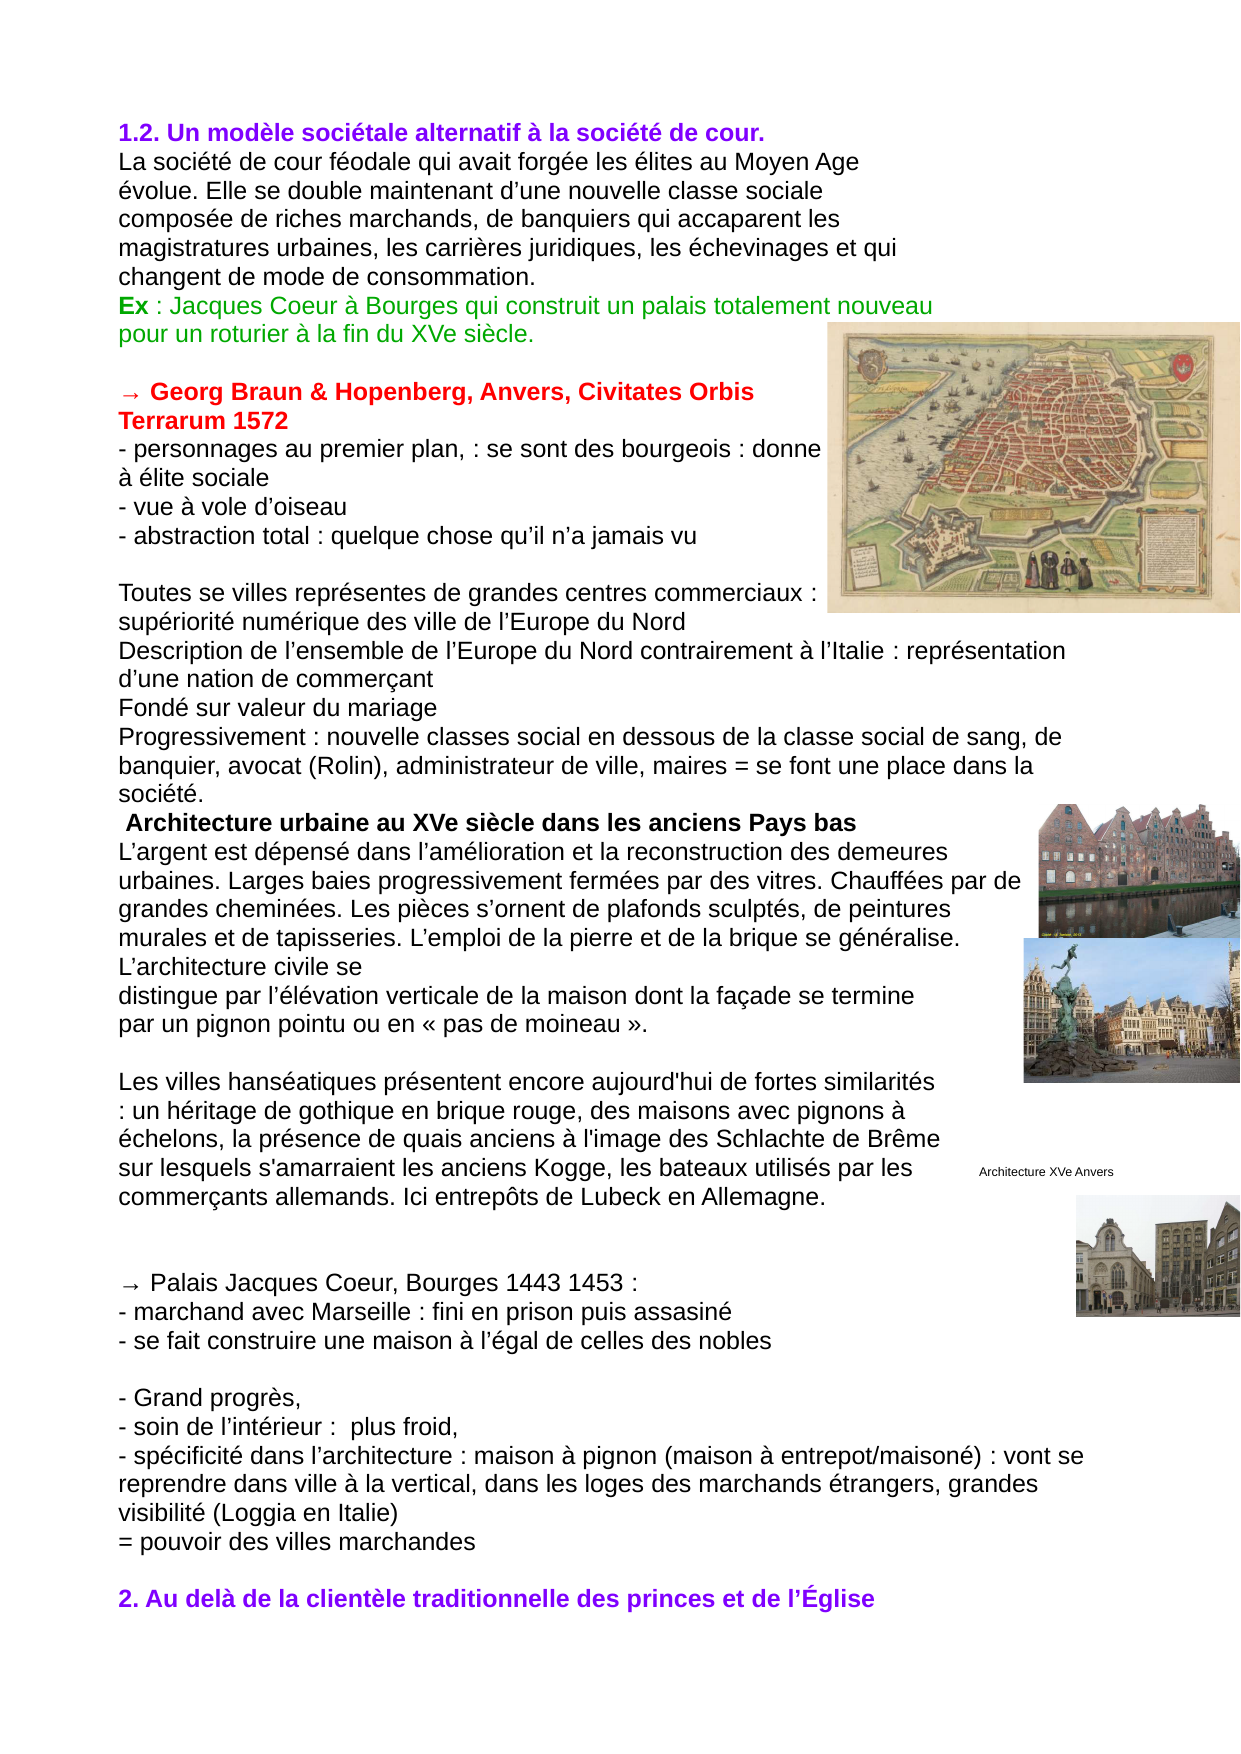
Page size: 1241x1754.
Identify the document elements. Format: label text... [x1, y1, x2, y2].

text pour un roturier à la fin du XVe siècle. [118, 319, 1122, 348]
text - vue à vole d’oiseau [118, 492, 827, 521]
text - abstraction total : quelque chose qu’il n’a jamais vu [118, 521, 827, 549]
picture [1076, 1195, 1241, 1317]
text 1.2. Un modèle sociétale alternatif à la société de cour. [118, 118, 1122, 147]
text Fondé sur valeur du mariage [118, 693, 1122, 722]
text changent de mode de consommation. [118, 262, 1122, 291]
text → Palais Jacques Coeur, Bourges 1443 1453 : [118, 1268, 1076, 1297]
text La société de cour féodale qui avait forgée les élites au Moyen Age [118, 147, 1122, 176]
text sur lesquels s'amarraient les anciens Kogge, les bateaux utilisés par les Architecture XVe Anvers [118, 1153, 1122, 1182]
text Architecture urbaine au XVe siècle dans les anciens Pays bas [118, 808, 1038, 837]
text : un héritage de gothique en brique rouge, des maisons avec pignons à [118, 1096, 1122, 1124]
text L’argent est dépensé dans l’amélioration et la reconstruction des demeures urbaines. Larges baies progressivement fermées par des vitres. Chauffées par de grandes cheminées. Les pièces s’ornent de plafonds sculptés, de peintures murales et de tapisseries. L’emploi de la pierre et de la brique se généralise. L’architecture civile se [118, 837, 1038, 981]
text - spécificité dans l’architecture : maison à pignon (maison à entrepot/maisoné) : vont se reprendre dans ville à la vertical, dans les loges des marchands étrangers, grandes visibilité (Loggia en Italie) [118, 1441, 1122, 1527]
text - se fait construire une maison à l’égal de celles des nobles [118, 1326, 1122, 1354]
text distingue par l’élévation verticale de la maison dont la façade se termine [118, 981, 1023, 1009]
text 2. Au delà de la clientèle traditionnelle des princes et de l’Église [118, 1584, 1122, 1613]
picture [1023, 804, 1241, 1083]
text - soin de l’intérieur : plus froid, [118, 1412, 1122, 1441]
text Les villes hanséatiques présentent encore aujourd'hui de fortes similarités [118, 1067, 1122, 1096]
text - personnages au premier plan, : se sont des bourgeois : donne à élite sociale [118, 434, 827, 492]
text Progressivement : nouvelle classes social en dessous de la classe social de sang, de banquier, avocat (Rolin), administrateur de ville, maires = se font une place dans la société. [118, 722, 1122, 808]
text → Georg Braun & Hopenberg, Anvers, Civitates Orbis Terrarum 1572 [118, 377, 827, 434]
text - Grand progrès, [118, 1383, 1122, 1412]
text par un pignon pointu ou en « pas de moineau ». [118, 1009, 1023, 1038]
text commerçants allemands. Ici entrepôts de Lubeck en Allemagne. [118, 1182, 1122, 1211]
text - marchand avec Marseille : fini en prison puis assasiné [118, 1297, 1122, 1326]
text évolue. Elle se double maintenant d’une nouvelle classe sociale [118, 176, 1122, 204]
text composée de riches marchands, de banquiers qui accaparent les [118, 204, 1122, 233]
text Ex : Jacques Coeur à Bourges qui construit un palais totalement nouveau [118, 291, 1122, 319]
text Description de l’ensemble de l’Europe du Nord contrairement à l’Italie : représentation d’une nation de commerçant [118, 636, 1122, 693]
text = pouvoir des villes marchandes [118, 1527, 1122, 1556]
text magistratures urbaines, les carrières juridiques, les échevinages et qui [118, 233, 1122, 262]
text échelons, la présence de quais anciens à l'image des Schlachte de Brême [118, 1124, 1122, 1153]
picture [827, 322, 1240, 613]
text Toutes se villes représentes de grandes centres commerciaux : supériorité numérique des ville de l’Europe du Nord [118, 578, 1122, 636]
